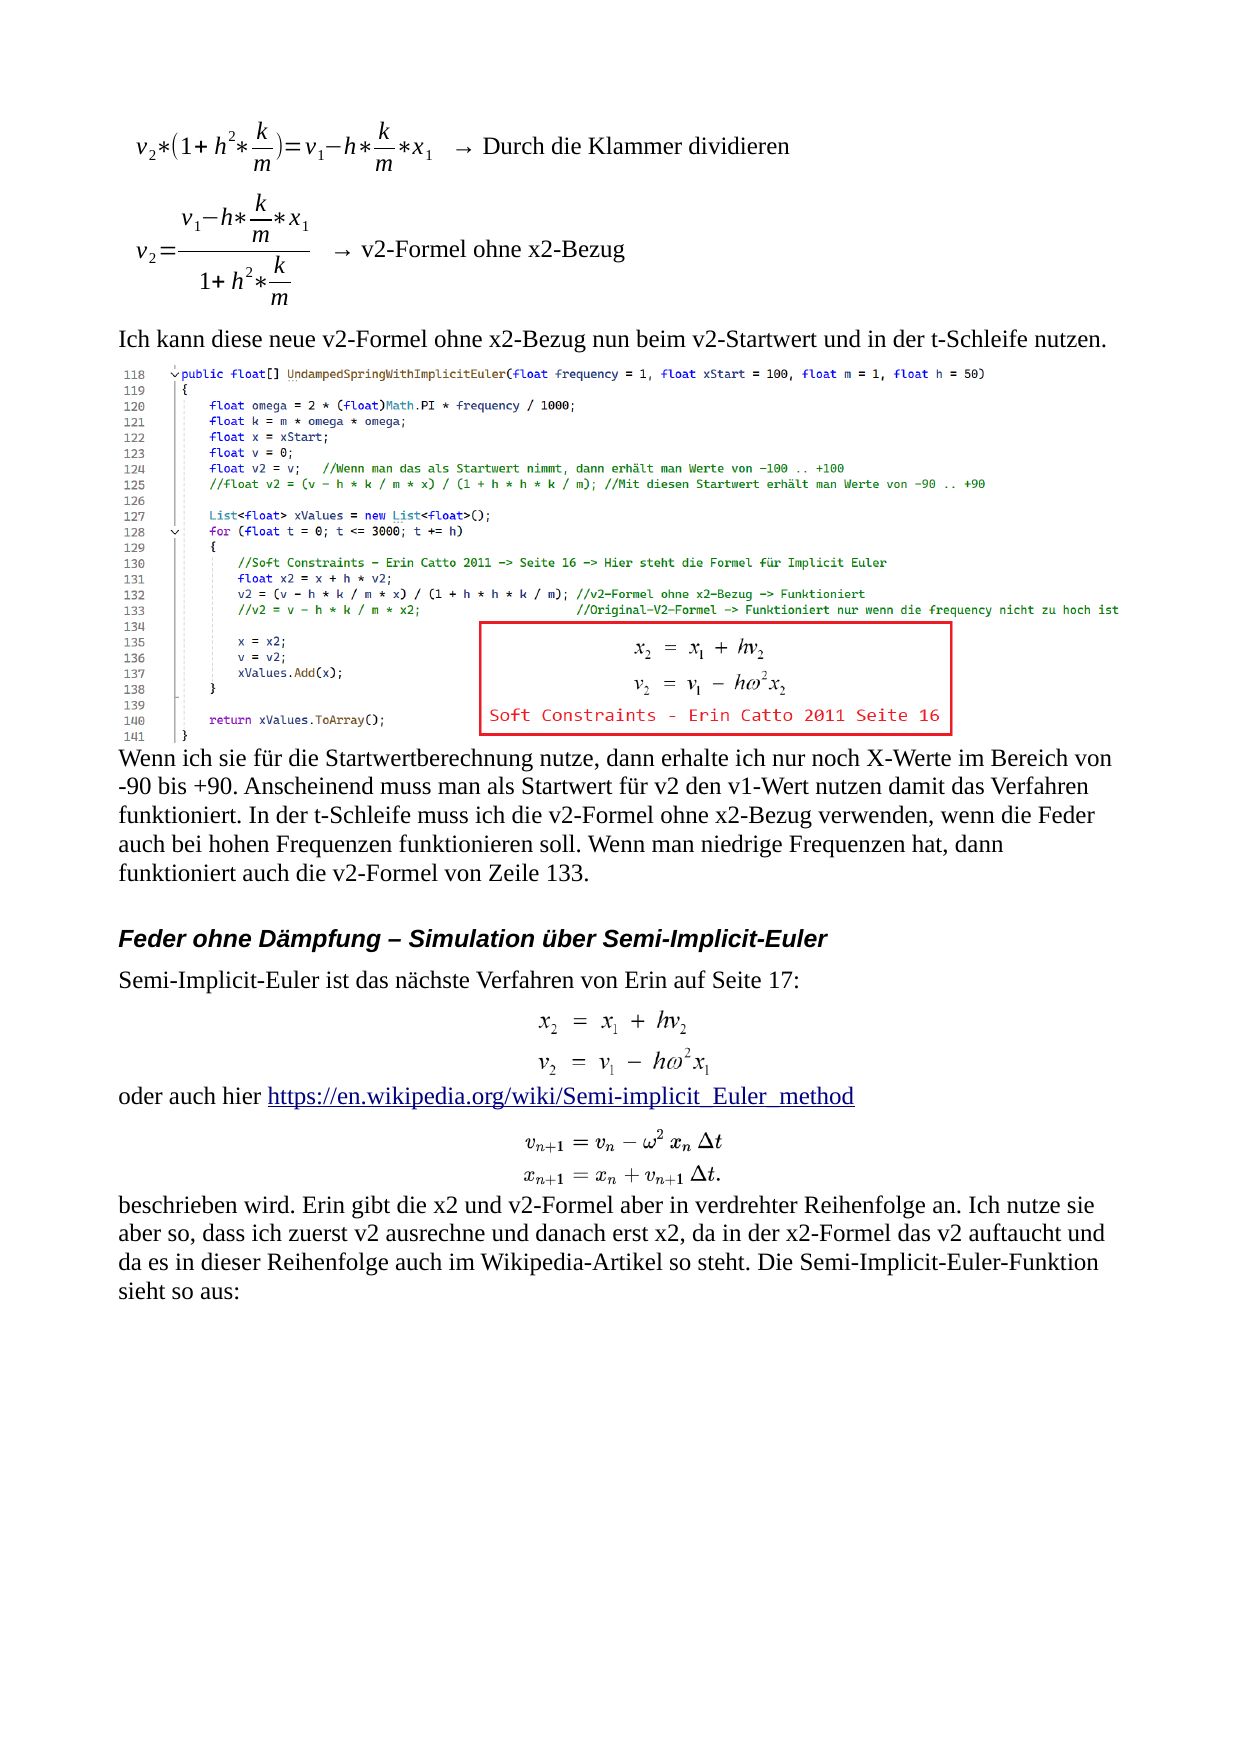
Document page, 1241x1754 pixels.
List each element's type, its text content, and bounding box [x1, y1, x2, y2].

text → v2-Formel ohne x2-Bezug [118, 190, 1122, 311]
text oder auch hier https://en.wikipedia.org/wiki/Semi-implicit_Euler_method [118, 1006, 1122, 1109]
picture [514, 1122, 727, 1190]
text Ich kann diese neue v2-Formel ohne x2-Bezug nun beim v2-Startwert und in der t-Schleife nutzen. [118, 324, 1122, 353]
subtitle Feder ohne Dämpfung – Simulation über Semi-Implicit-Euler [118, 924, 1122, 952]
text beschrieben wird. Erin gibt die x2 und v2-Formel aber in verdrehter Reihenfolge an. Ich nutze sie aber so, dass ich zuerst v2 ausrechne und danach erst x2, da in der x2-Formel das v2 auftaucht und da es in dieser Reihenfolge auch im Wikipedia-Artikel so steht. Die Semi-Implicit-Euler-Funktion sieht so aus: [118, 1122, 1122, 1305]
picture [525, 1006, 716, 1081]
text → Durch die Klammer dividieren [118, 118, 1122, 177]
text Wenn ich sie für die Startwertberechnung nutze, dann erhalte ich nur noch X-Werte im Bereich von -90 bis +90. Anscheinend muss man als Startwert für v2 den v1-Wert nutzen damit das Verfahren funktioniert. In der t-Schleife muss ich die v2-Formel ohne x2-Bezug verwenden, wenn die Feder auch bei hohen Frequenzen funktionieren soll. Wenn man niedrige Frequenzen hat, dann funktioniert auch die v2-Formel von Zeile 133. [118, 743, 1122, 886]
picture [118, 365, 1123, 743]
text Semi-Implicit-Euler ist das nächste Verfahren von Erin auf Seite 17: [118, 965, 1122, 994]
